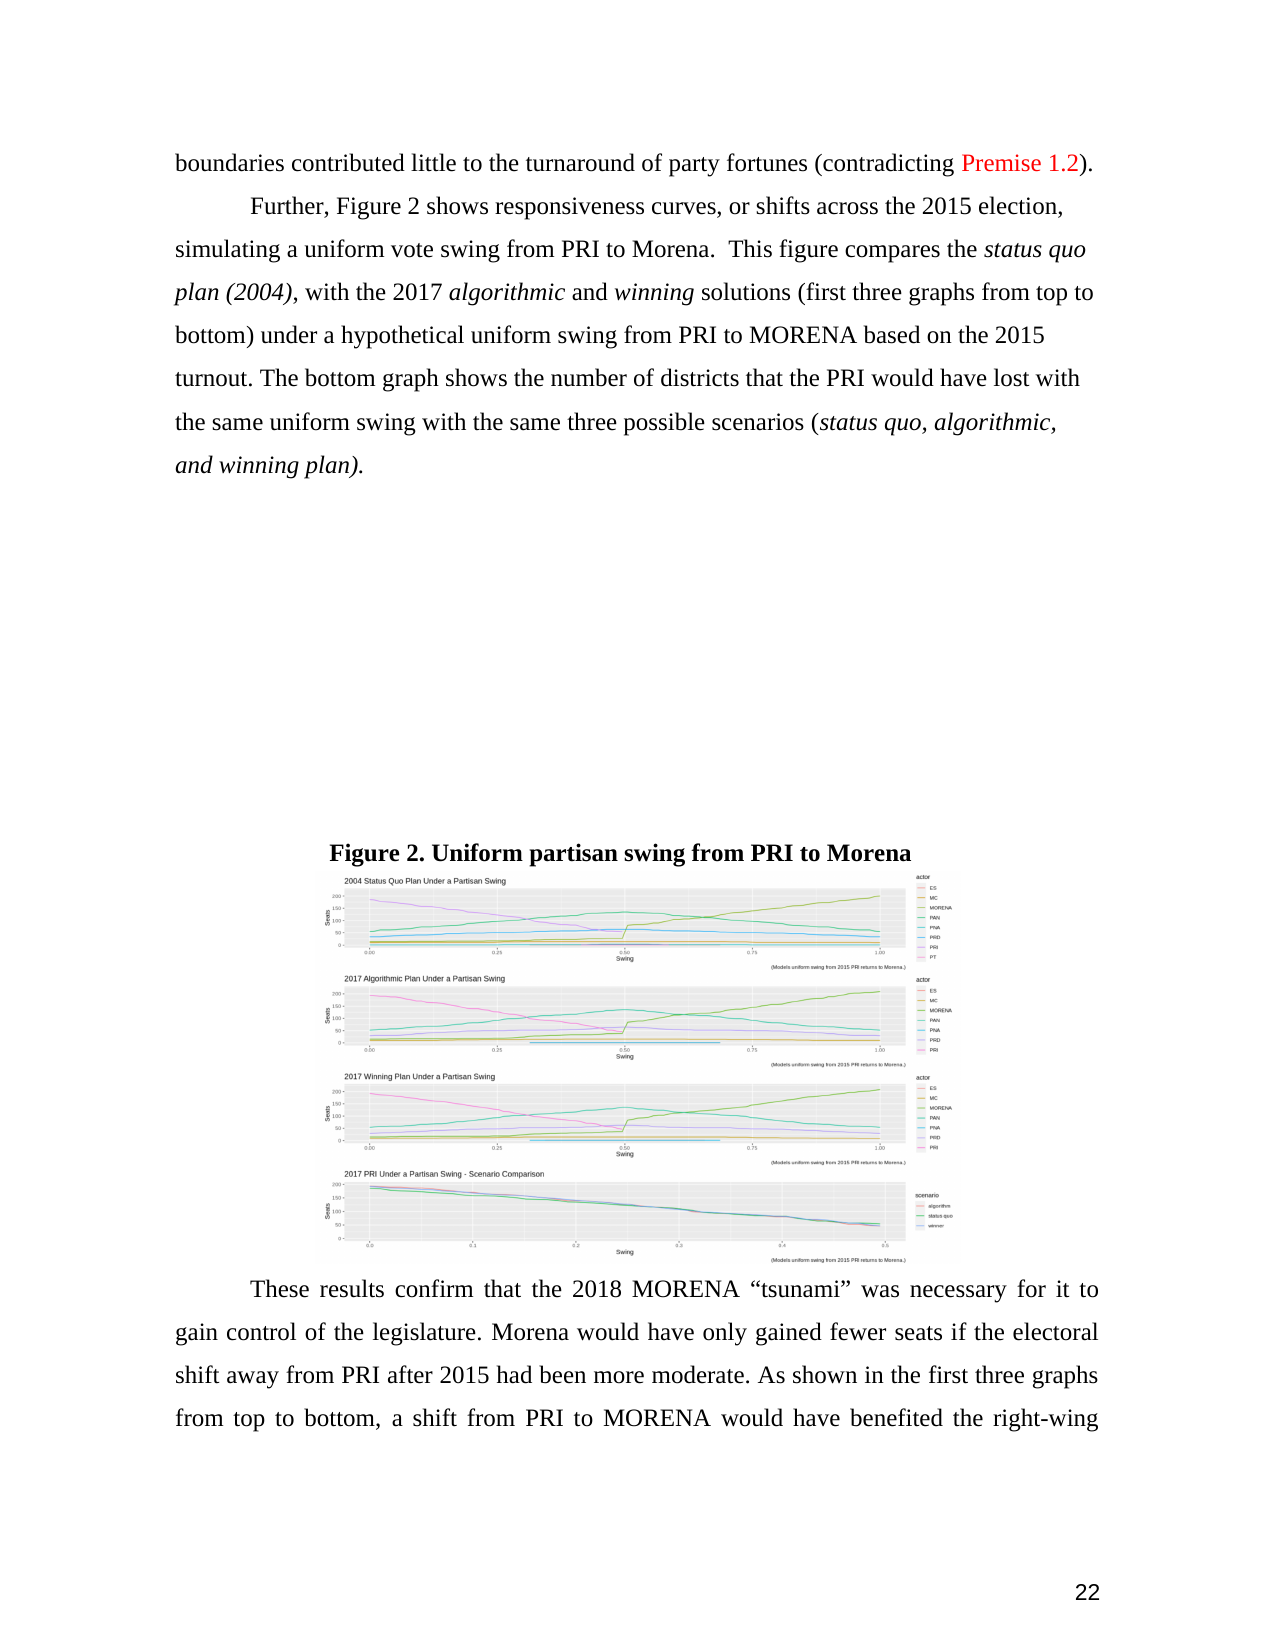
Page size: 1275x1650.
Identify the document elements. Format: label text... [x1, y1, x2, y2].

text Further, Figure 2 shows responsiveness curves, or shifts across the 2015 election, simulating a uniform vote swing from PRI to Morena. This figure compares the status quo plan (2004), with the 2017 algorithmic and winning solutions (first three graphs from top to bottom) under a hypothetical uniform swing from PRI to MORENA based on the 2015 turnout. The bottom graph shows the number of districts that the PRI would have lost with the same uniform swing with the same three possible scenarios (status quo, algorithmic, and winning plan). [175, 191, 1100, 478]
text These results confirm that the 2018 MORENA “tsunami” was necessary for it to gain control of the legislature. Morena would have only gained fewer seats if the electoral shift away from PRI after 2015 had been more moderate. As shown in the first three graphs from top to bottom, a shift from PRI to MORENA would have benefited the right-wing [175, 1274, 1100, 1432]
text Figure 2. Uniform partisan swing from PRI to Morena [203, 838, 1037, 867]
text boundaries contributed little to the turnaround of party fortunes (contradicting Premise 1.2). [175, 148, 1100, 177]
picture [314, 871, 961, 1264]
